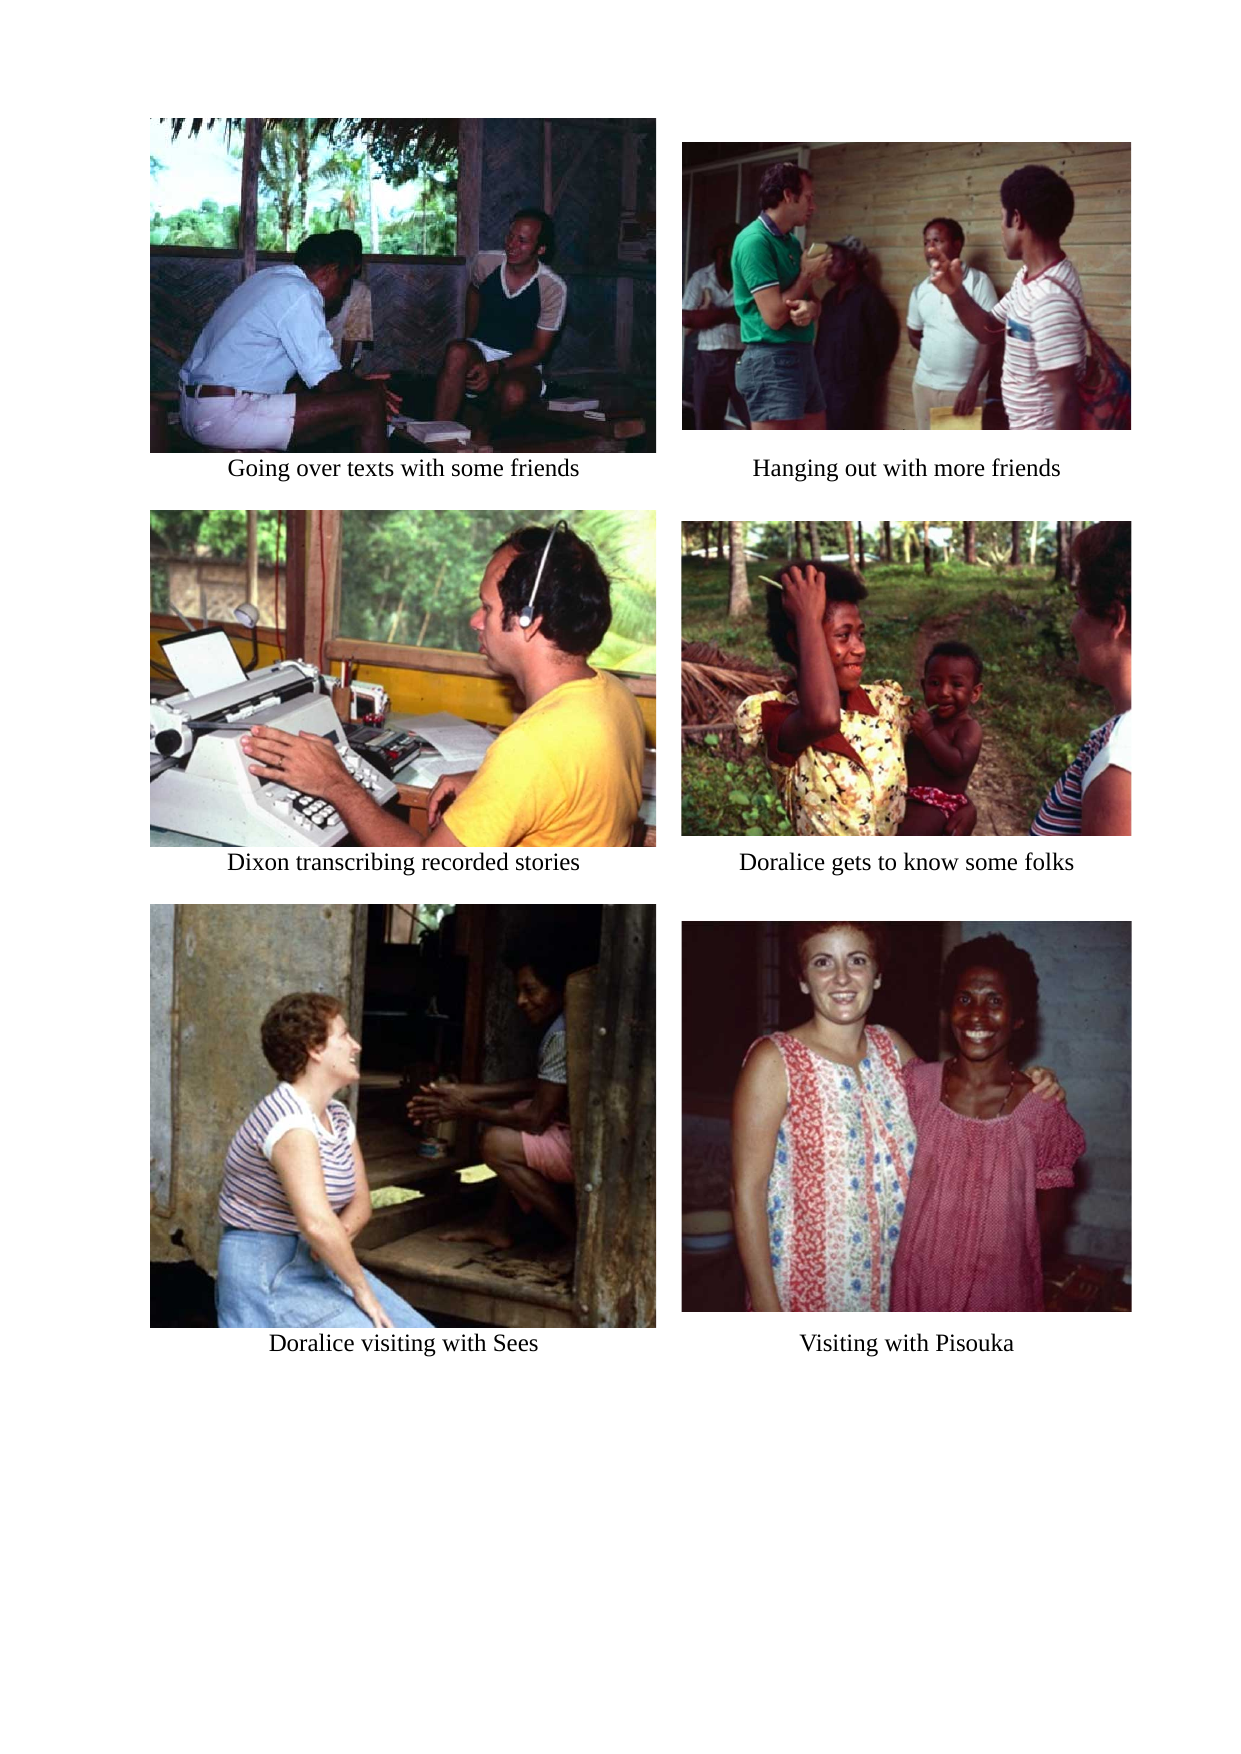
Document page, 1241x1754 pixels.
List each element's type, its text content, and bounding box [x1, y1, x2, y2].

table_cell Visiting with Pisouka [669, 1328, 1144, 1356]
table_cell Doralice visiting with Sees [138, 1328, 669, 1356]
table_header [657, 904, 669, 1328]
picture [150, 904, 657, 1328]
table_header [138, 119, 150, 453]
table_header [669, 510, 1144, 847]
table_cell Doralice gets to know some folks [669, 847, 1144, 875]
table_header [138, 510, 150, 847]
table_header [669, 904, 1144, 1328]
table_cell Going over texts with some friends [138, 453, 669, 482]
table_header [669, 119, 1144, 453]
table_cell Dixon transcribing recorded stories [138, 847, 669, 875]
picture [681, 521, 1132, 836]
table_cell Hanging out with more friends [669, 453, 1144, 482]
picture [681, 920, 1132, 1312]
table_header [657, 510, 669, 847]
table_header [657, 119, 669, 453]
picture [150, 510, 657, 847]
picture [682, 142, 1132, 430]
table_header [138, 904, 150, 1328]
picture [150, 118, 657, 453]
